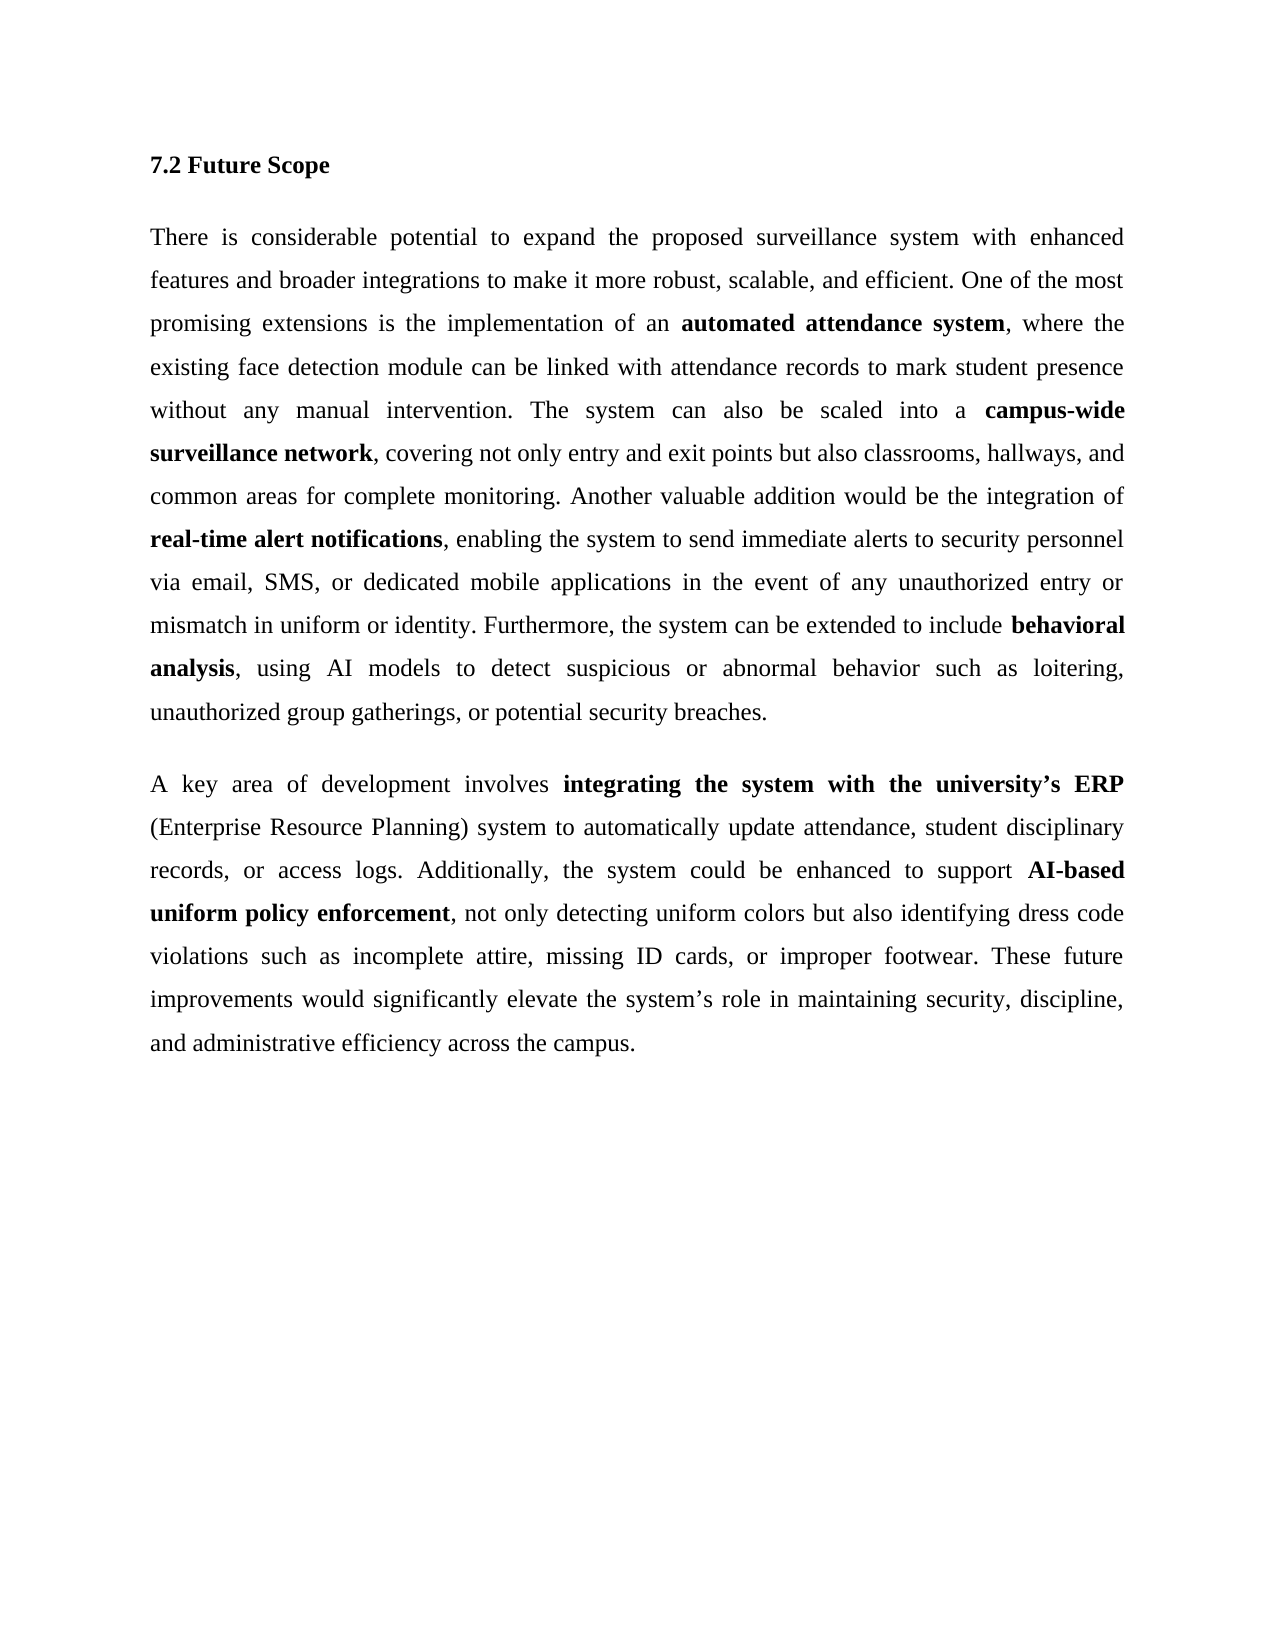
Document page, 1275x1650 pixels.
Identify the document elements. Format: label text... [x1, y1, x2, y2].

subtitle There is considerable potential to expand the proposed surveillance system with enhanced features and broader integrations to make it more robust, scalable, and efficient. One of the most promising extensions is the implementation of an automated attendance system, where the existing face detection module can be linked with attendance records to mark student presence without any manual intervention. The system can also be scaled into a campus-wide surveillance network, covering not only entry and exit points but also classrooms, hallways, and common areas for complete monitoring. Another valuable addition would be the integration of real-time alert notifications, enabling the system to send immediate alerts to security personnel via email, SMS, or dedicated mobile applications in the event of any unauthorized entry or mismatch in uniform or identity. Furthermore, the system can be extended to include behavioral analysis, using AI models to detect suspicious or abnormal behavior such as loitering, unauthorized group gatherings, or potential security breaches. [150, 222, 1125, 725]
subtitle A key area of development involves integrating the system with the university’s ERP (Enterprise Resource Planning) system to automatically update attendance, student disciplinary records, or access logs. Additionally, the system could be enhanced to support AI-based uniform policy enforcement, not only detecting uniform colors but also identifying dress code violations such as incomplete attire, missing ID cards, or improper footwear. These future improvements would significantly elevate the system’s role in maintaining security, discipline, and administrative efficiency across the campus. [150, 769, 1125, 1056]
subtitle 7.2 Future Scope [150, 150, 1125, 179]
